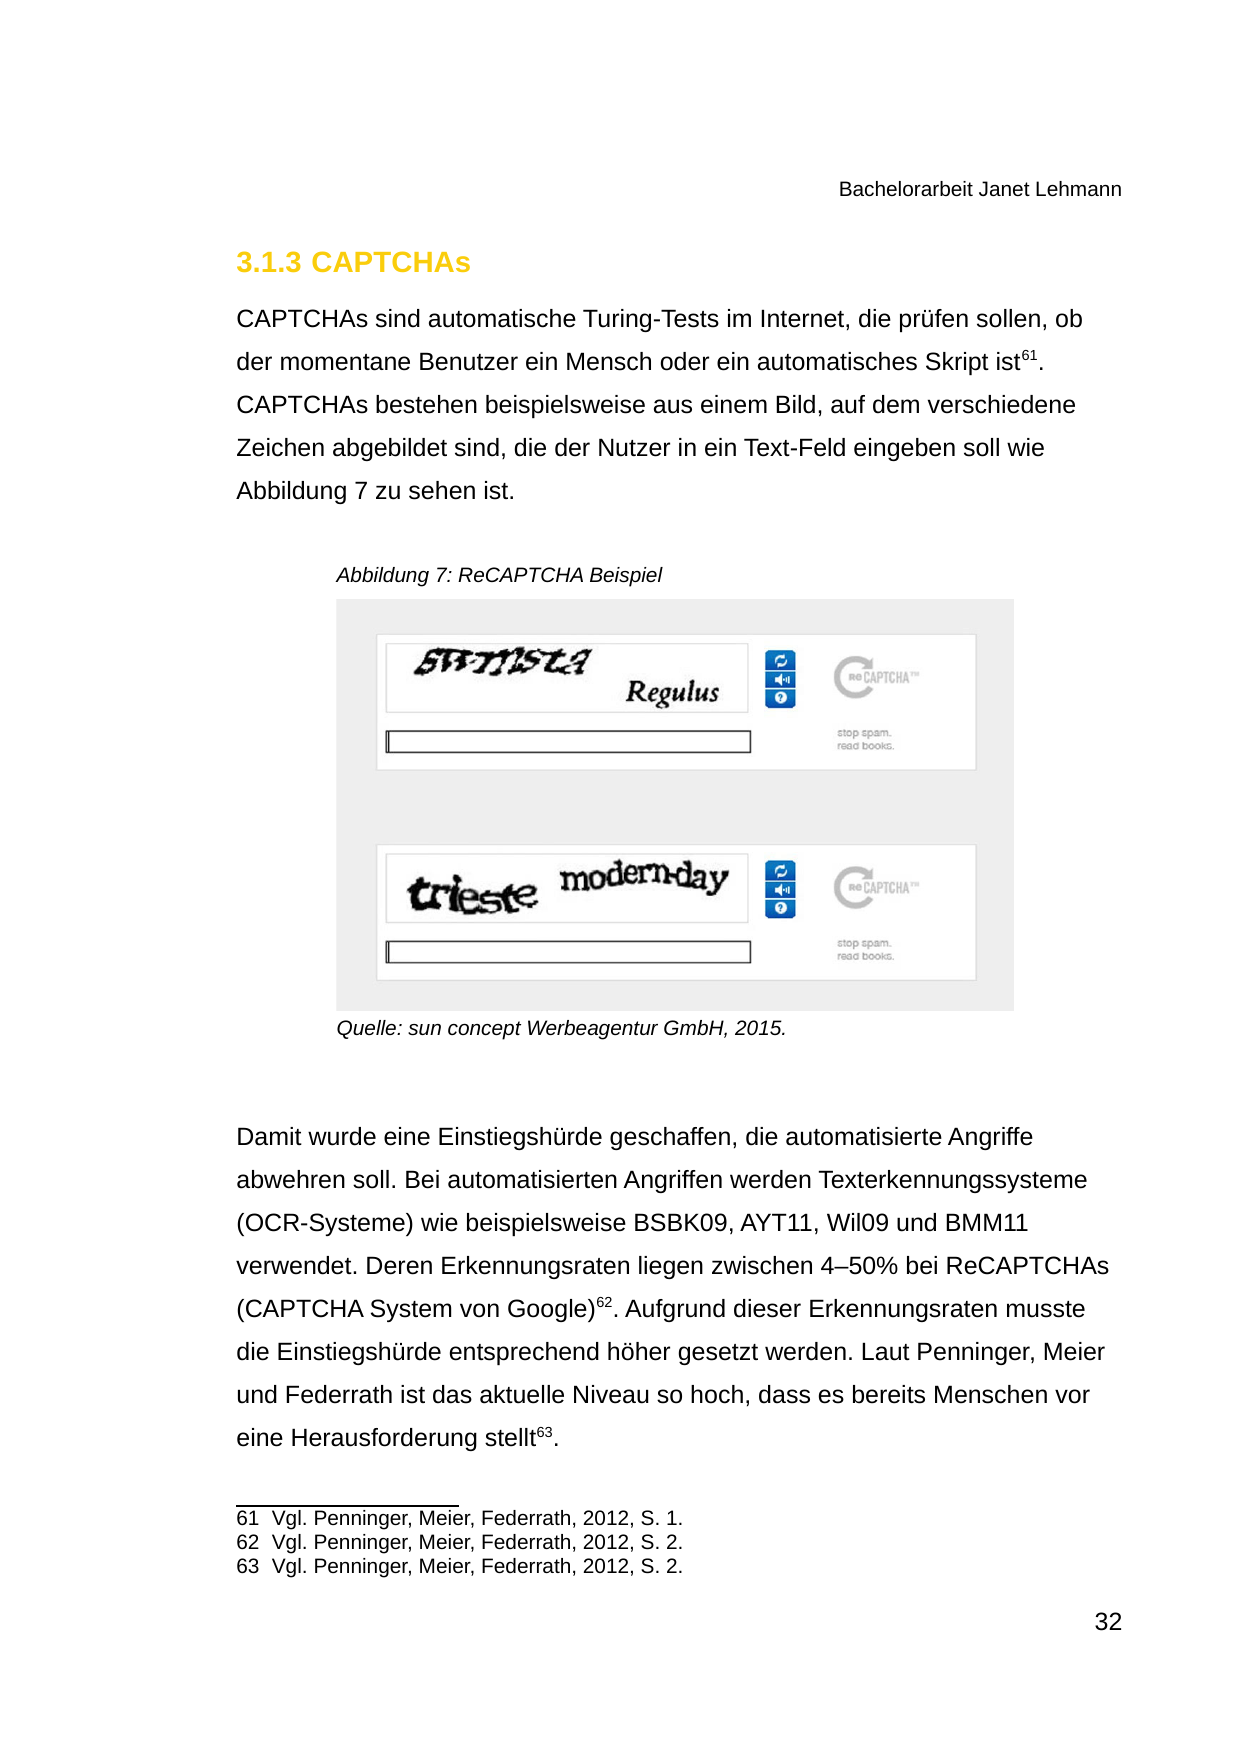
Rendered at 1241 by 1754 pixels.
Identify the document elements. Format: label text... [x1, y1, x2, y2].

text Vgl. Penninger, Meier, Federrath, 2012, S. 2. [236, 1530, 1122, 1554]
text Damit wurde eine Einstiegshürde geschaffen, die automatisierte Angriffe abwehren soll. Bei automatisierten Angriffen werden Texterkennungssysteme (OCR-Systeme) wie beispielsweise BSBK09, AYT11, Wil09 und BMM11 verwendet. Deren Erkennungsraten liegen zwischen 4–50% bei ReCAPTCHAs (CAPTCHA System von Google). Aufgrund dieser Erkennungsraten musste die Einstiegshürde entsprechend höher gesetzt werden. Laut Penninger, Meier und Federrath ist das aktuelle Niveau so hoch, dass es bereits Menschen vor eine Herausforderung stellt. [236, 1122, 1122, 1452]
text Vgl. Penninger, Meier, Federrath, 2012, S. 1. [236, 1506, 1122, 1530]
text Vgl. Penninger, Meier, Federrath, 2012, S. 2. [236, 1554, 1122, 1578]
text Abbildung 7: ReCAPTCHA Beispiel [336, 563, 1014, 599]
picture [336, 599, 1014, 1011]
text Quelle: sun concept Werbeagentur GmbH, 2015. [336, 1011, 1014, 1039]
text CAPTCHAs sind automatische Turing-Tests im Internet, die prüfen sollen, ob der momentane Benutzer ein Mensch oder ein automatisches Skript ist. CAPTCHAs bestehen beispielsweise aus einem Bild, auf dem verschiedene Zeichen abgebildet sind, die der Nutzer in ein Text-Feld eingeben soll wie Abbildung 7 zu sehen ist. [236, 304, 1122, 505]
subtitle CAPTCHAs [236, 245, 1122, 279]
